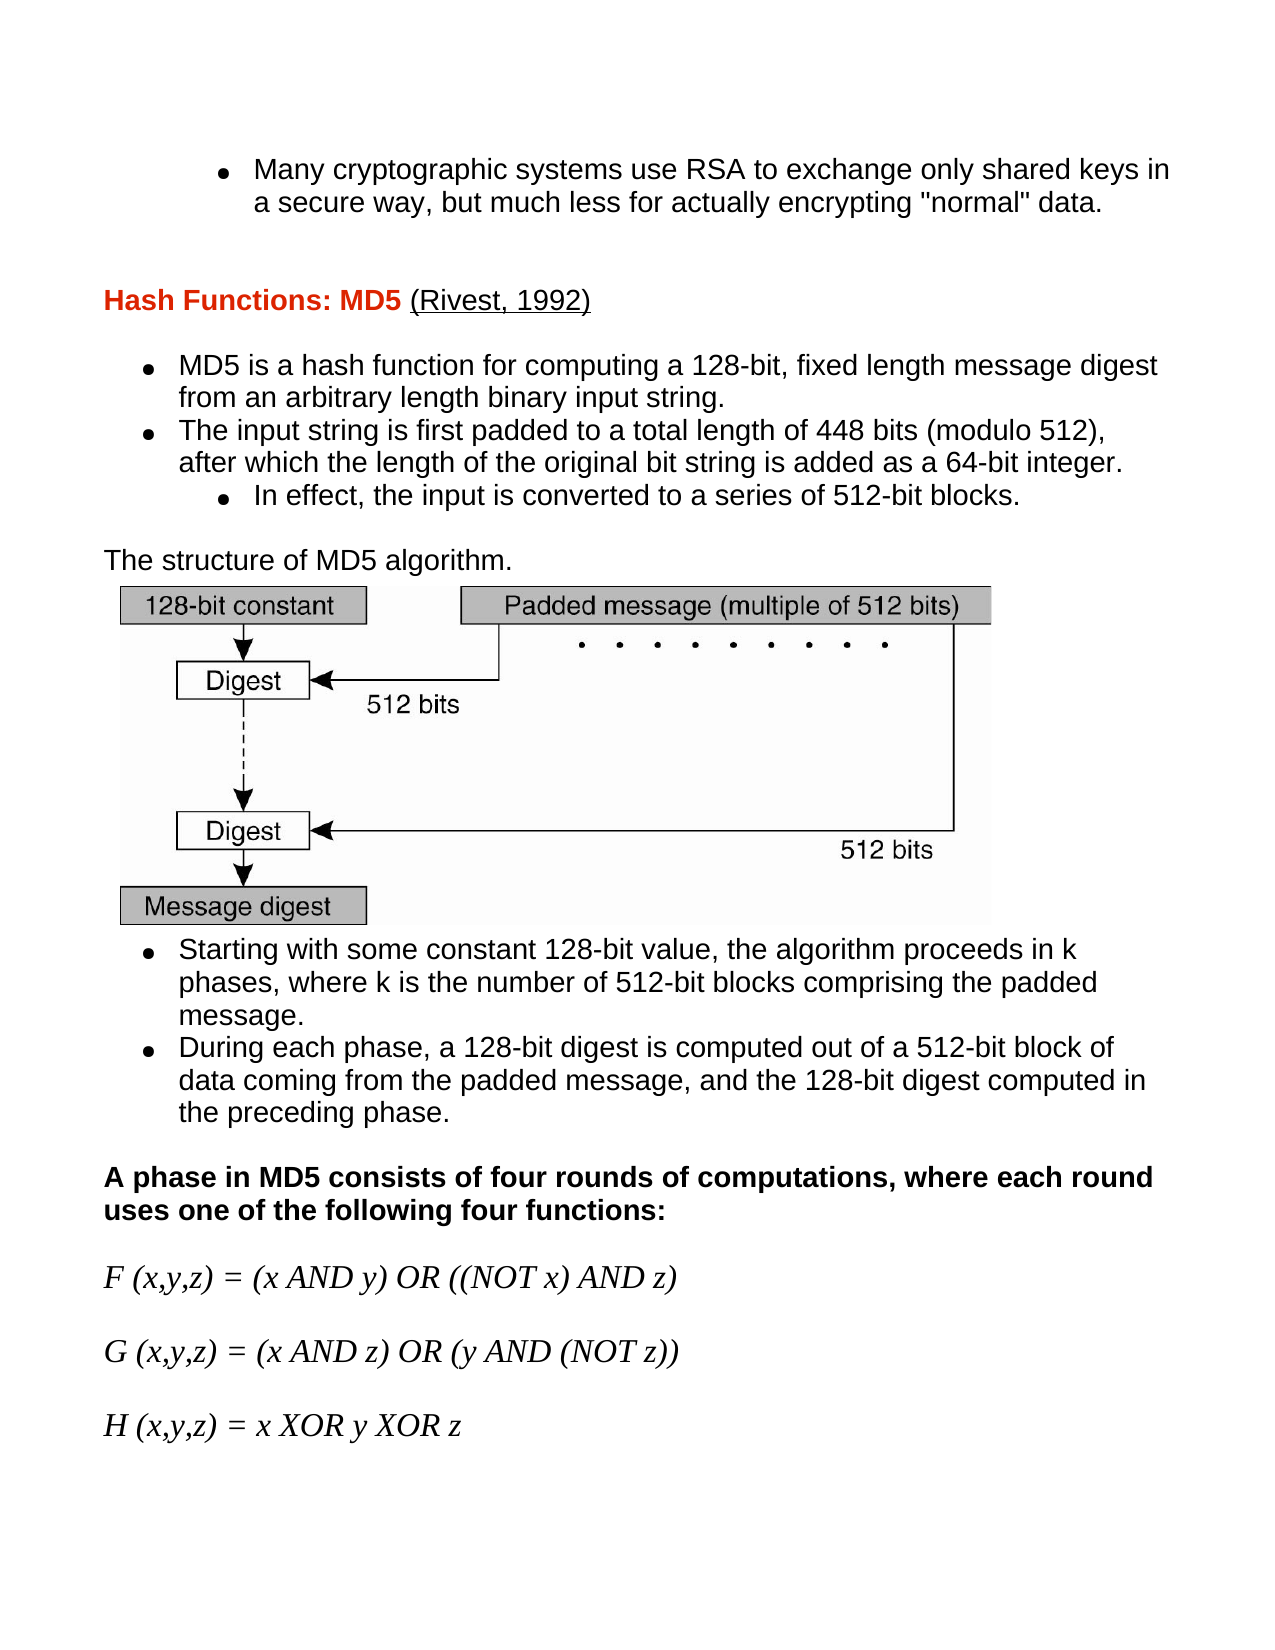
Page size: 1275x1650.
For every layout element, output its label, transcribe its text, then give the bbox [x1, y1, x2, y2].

text A phase in MD5 consists of four rounds of computations, where each round uses one of the following four functions: [103, 1161, 1172, 1227]
text G (x,y,z) = (x AND z) OR (y AND (NOT z)) [103, 1333, 1172, 1370]
text F (x,y,z) = (x AND y) OR ((NOT x) AND z) [103, 1259, 1172, 1296]
list MD5 is a hash function for computing a 128-bit, fixed length message digest from an arbitrary length binary input string. [141, 349, 1172, 414]
list Starting with some constant 128-bit value, the algorithm proceeds in k phases, where k is the number of 512-bit blocks comprising the padded message. [141, 933, 1172, 1031]
text Hash Functions: MD5 (Rivest, 1992) [103, 283, 1172, 316]
list Many cryptographic systems use RSA to exchange only shared keys in a secure way, but much less for actually encrypting "normal" data. [216, 153, 1172, 218]
list The input string is first padded to a total length of 448 bits (modulo 512), after which the length of the original bit string is added as a 64-bit integer. [141, 414, 1172, 479]
list In effect, the input is converted to a series of 512-bit blocks. [216, 479, 1172, 512]
text H (x,y,z) = x XOR y XOR z [103, 1407, 1172, 1444]
picture [120, 586, 992, 925]
text The structure of MD5 algorithm. [103, 544, 1172, 577]
list During each phase, a 128-bit digest is computed out of a 512-bit block of data coming from the padded message, and the 128-bit digest computed in the preceding phase. [141, 1031, 1172, 1129]
